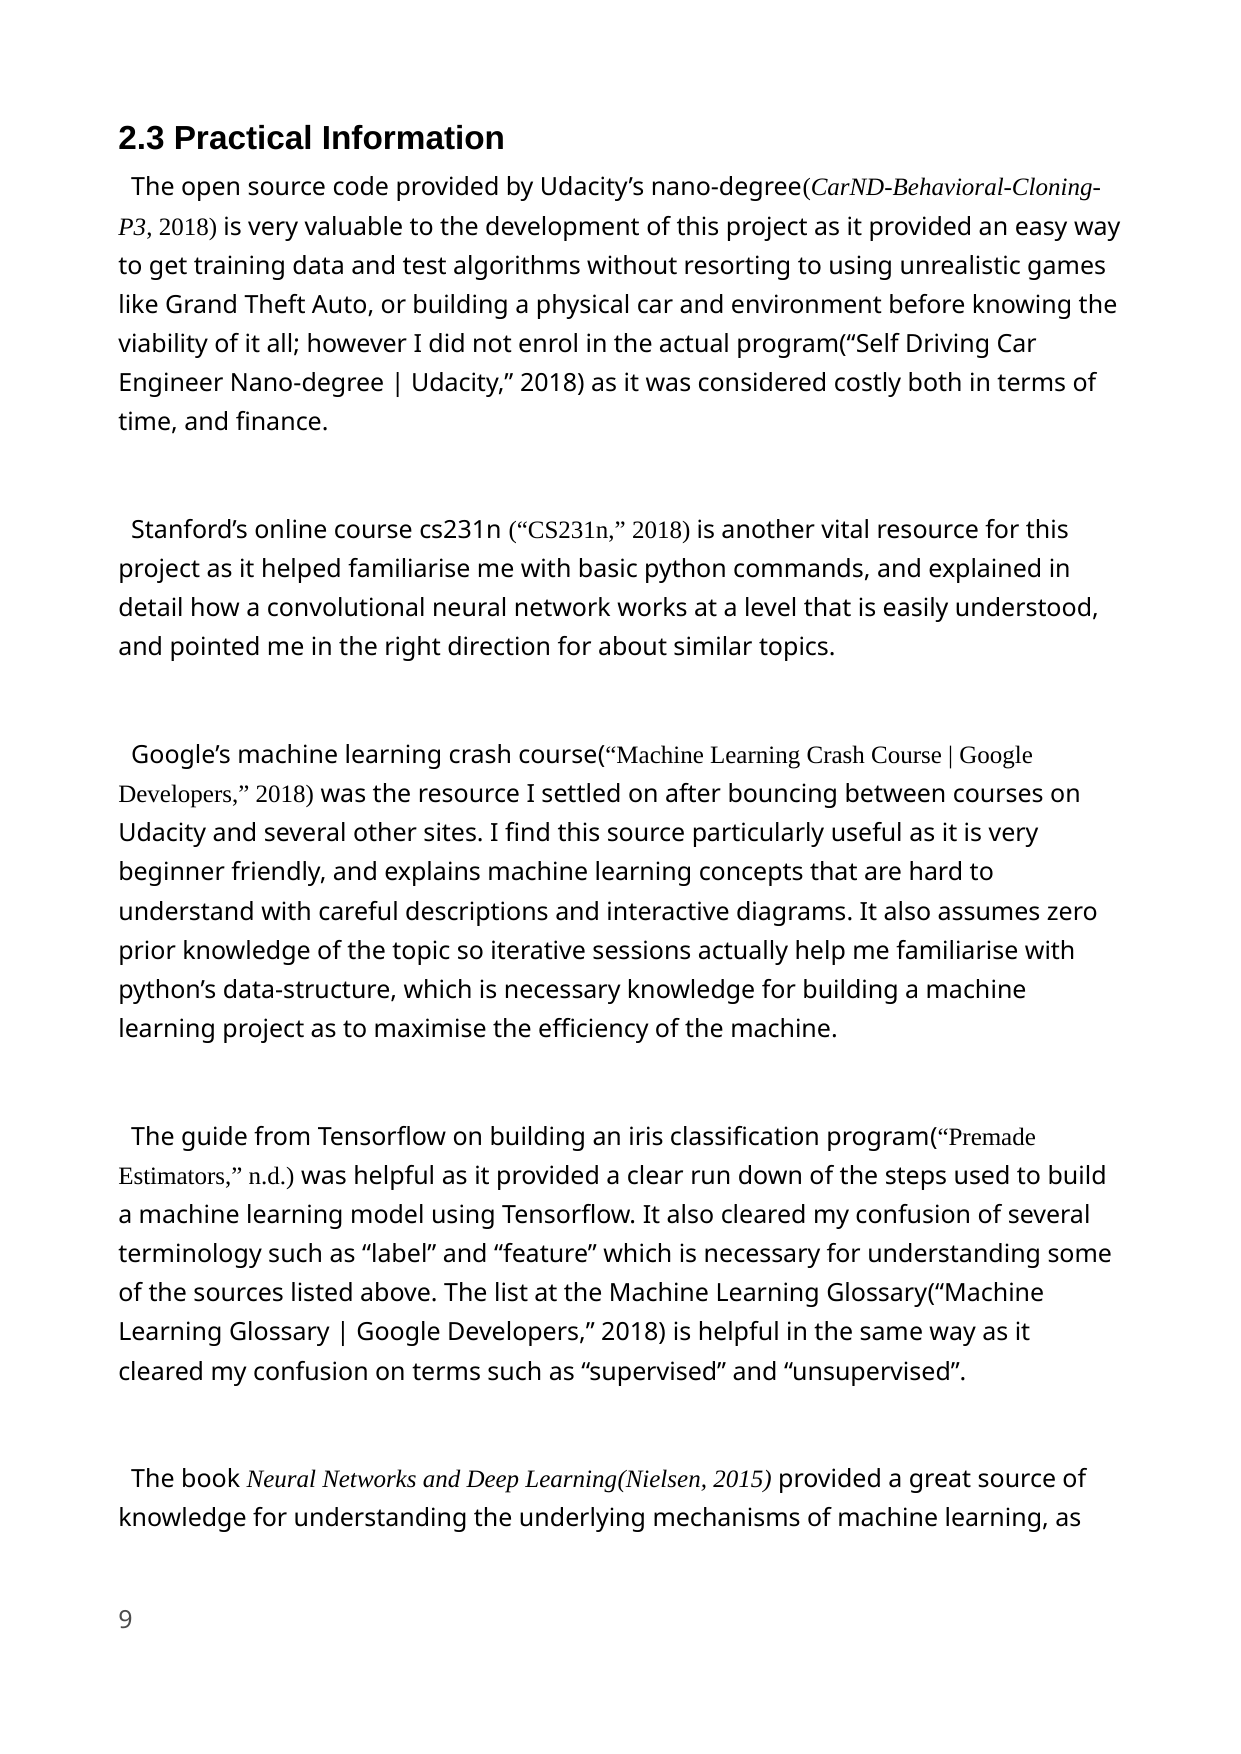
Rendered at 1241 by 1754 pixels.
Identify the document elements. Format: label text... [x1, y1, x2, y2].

subtitle 2.3 Practical Information [118, 118, 1122, 157]
text The book Neural Networks and Deep Learning(Nielsen, 2015) provided a great source of knowledge for understanding the underlying mechanisms of machine learning, as [118, 1461, 1122, 1534]
text The open source code provided by Udacity’s nano-degree(CarND-Behavioral-Cloning-P3, 2018) is very valuable to the development of this project as it provided an easy way to get training data and test algorithms without resorting to using unrealistic games like Grand Theft Auto, or building a physical car and environment before knowing the viability of it all; however I did not enrol in the actual program(“Self Driving Car Engineer Nano-degree | Udacity,” 2018) as it was considered costly both in terms of time, and finance. [118, 169, 1122, 438]
text Google’s machine learning crash course(“Machine Learning Crash Course | Google Developers,” 2018) was the resource I settled on after bouncing between courses on Udacity and several other sites. I find this source particularly useful as it is very beginner friendly, and explains machine learning concepts that are hard to understand with careful descriptions and interactive diagrams. It also assumes zero prior knowledge of the topic so iterative sessions actually help me familiarise with python’s data-structure, which is necessary knowledge for building a machine learning project as to maximise the efficiency of the machine. [118, 737, 1122, 1045]
text The guide from Tensorflow on building an iris classification program(“Premade Estimators,” n.d.) was helpful as it provided a clear run down of the steps used to build a machine learning model using Tensorflow. It also cleared my confusion of several terminology such as “label” and “feature” which is necessary for understanding some of the sources listed above. The list at the Machine Learning Glossary(“Machine Learning Glossary | Google Developers,” 2018) is helpful in the same way as it cleared my confusion on terms such as “supervised” and “unsupervised”. [118, 1118, 1122, 1387]
text Stanford’s online course cs231n (“CS231n,” 2018) is another vital resource for this project as it helped familiarise me with basic python commands, and explained in detail how a convolutional neural network works at a level that is easily understood, and pointed me in the right direction for about similar topics. [118, 512, 1122, 663]
